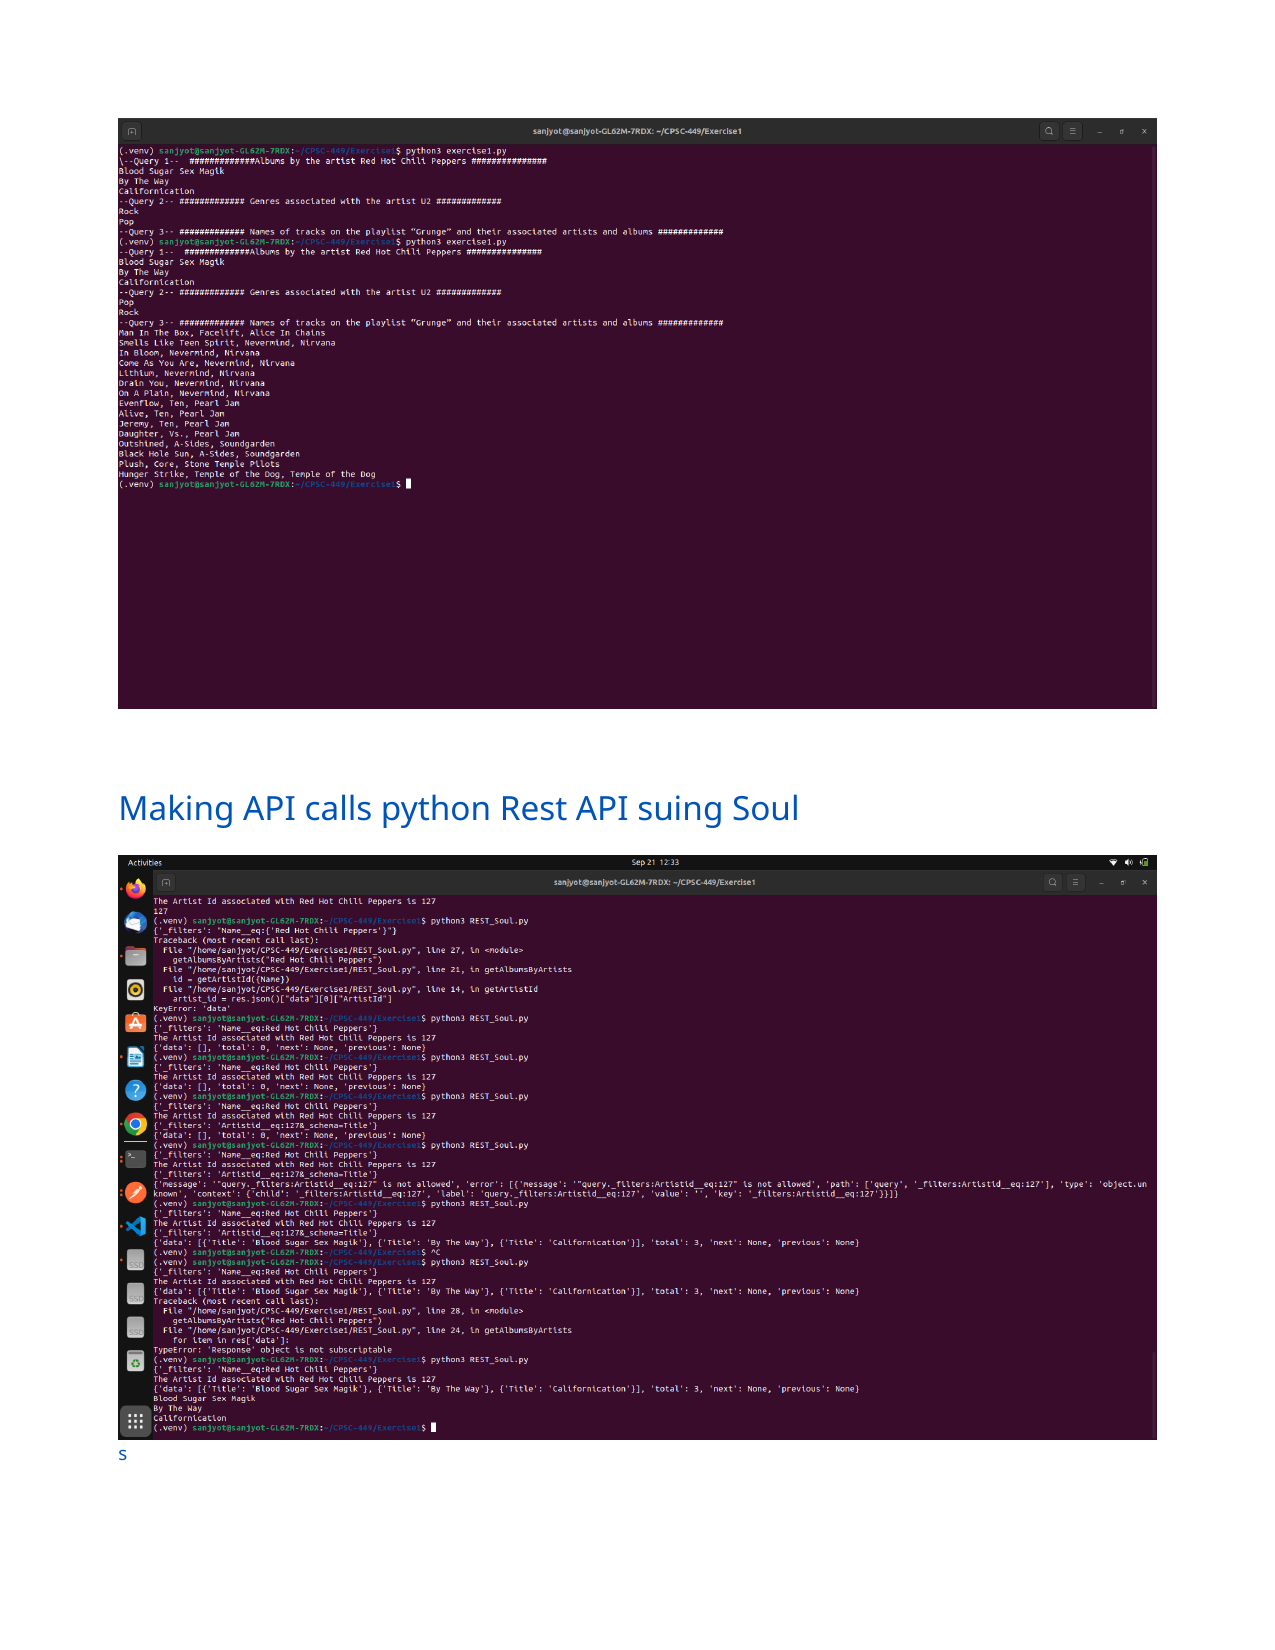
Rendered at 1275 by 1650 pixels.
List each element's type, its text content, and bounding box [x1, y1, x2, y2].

text Making API calls python Rest API suing Soul [118, 709, 1157, 855]
text s [118, 1440, 1157, 1465]
picture [118, 855, 1157, 1440]
picture [118, 118, 1157, 709]
